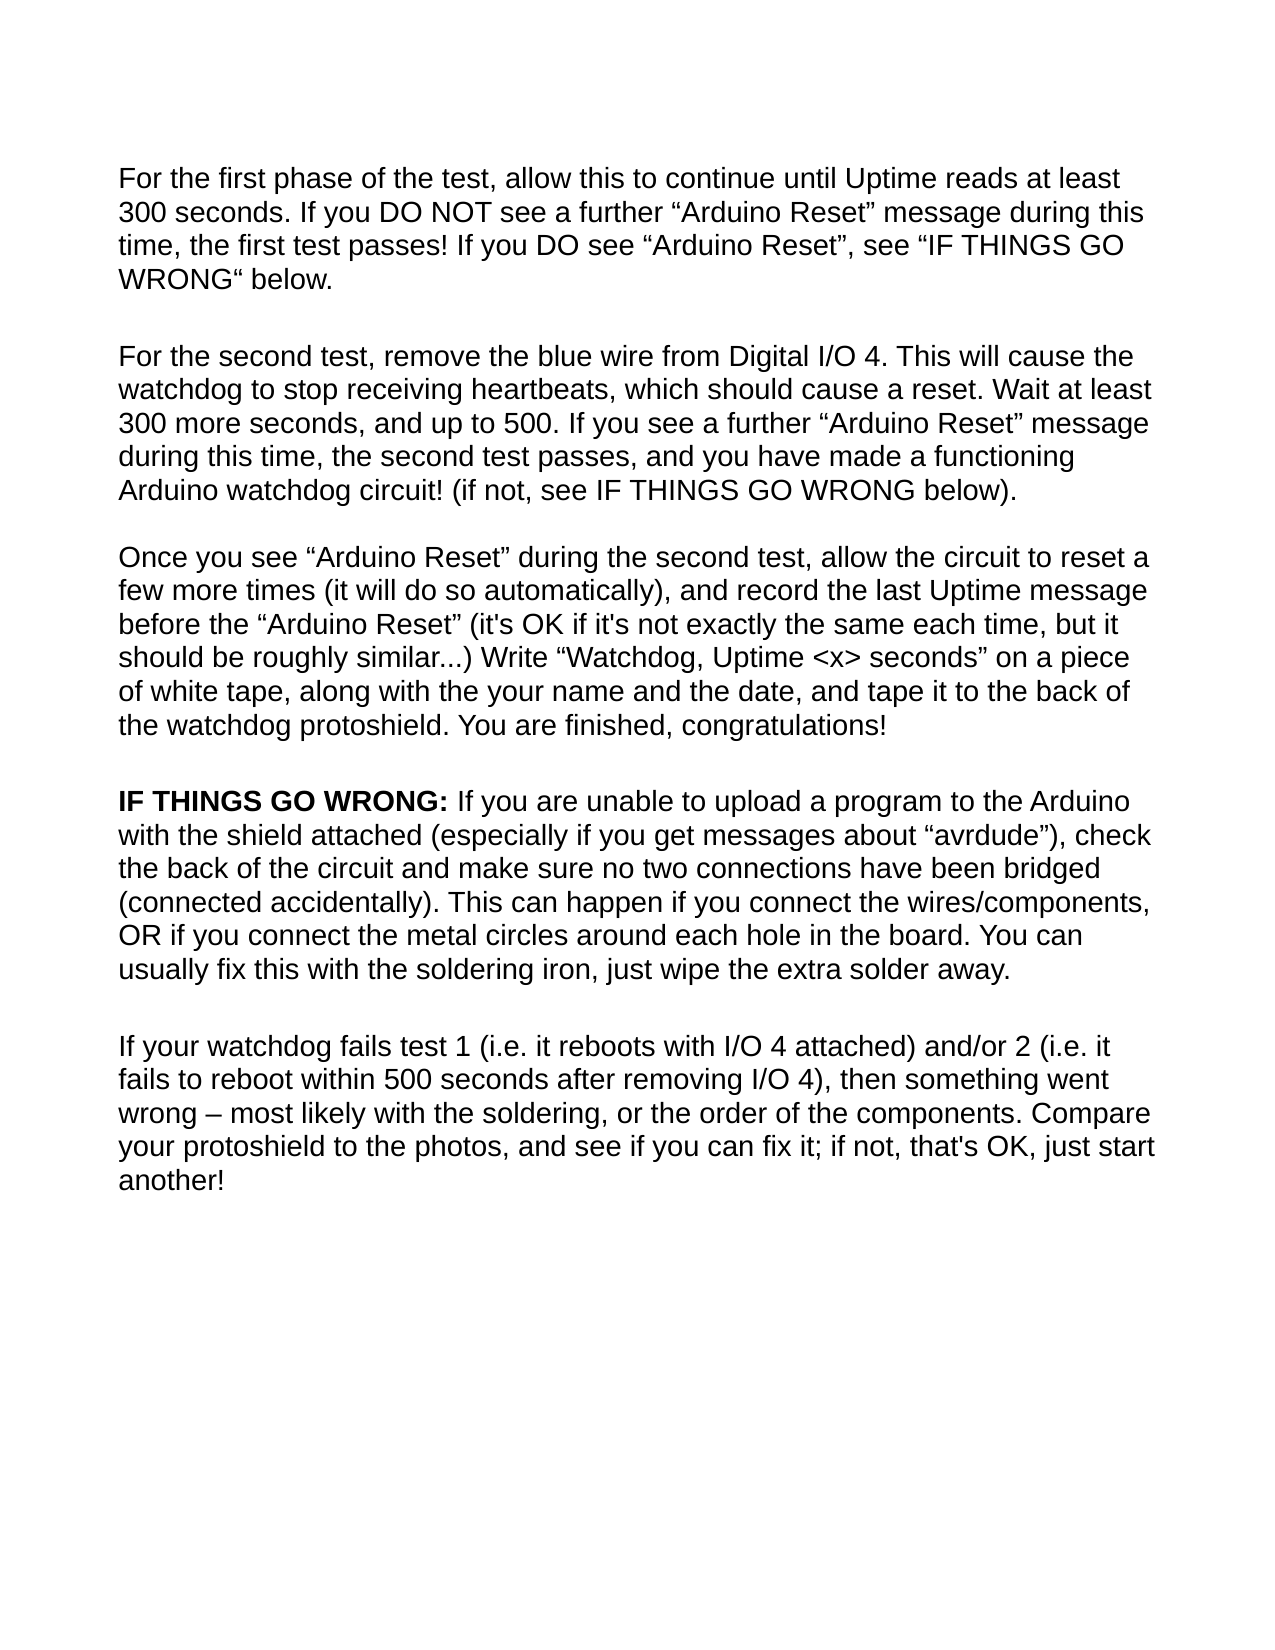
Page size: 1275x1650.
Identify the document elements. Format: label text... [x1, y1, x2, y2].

text Once you see “Arduino Reset” during the second test, allow the circuit to reset a few more times (it will do so automatically), and record the last Uptime message before the “Arduino Reset” (it's OK if it's not exactly the same each time, but it should be roughly similar...) Write “Watchdog, Uptime <x> seconds” on a piece of white tape, along with the your name and the date, and tape it to the back of the watchdog protoshield. You are finished, congratulations! [118, 540, 1157, 741]
text IF THINGS GO WRONG: If you are unable to upload a program to the Arduino with the shield attached (especially if you get messages about “avrdude”), check the back of the circuit and make sure no two connections have been bridged (connected accidentally). This can happen if you connect the wires/components, OR if you connect the metal circles around each hole in the board. You can usually fix this with the soldering iron, just wipe the extra solder away. [118, 784, 1157, 985]
text For the second test, remove the blue wire from Digital I/O 4. This will cause the watchdog to stop receiving heartbeats, which should cause a reset. Wait at least 300 more seconds, and up to 500. If you see a further “Arduino Reset” message during this time, the second test passes, and you have made a functioning Arduino watchdog circuit! (if not, see IF THINGS GO WRONG below). [118, 338, 1157, 506]
text For the first phase of the test, allow this to continue until Uptime reads at least 300 seconds. If you DO NOT see a further “Arduino Reset” message during this time, the first test passes! If you DO see “Arduino Reset”, see “IF THINGS GO WRONG“ below. [118, 161, 1157, 295]
text If your watchdog fails test 1 (i.e. it reboots with I/O 4 attached) and/or 2 (i.e. it fails to reboot within 500 seconds after removing I/O 4), then something went wrong – most likely with the soldering, or the order of the components. Compare your protoshield to the photos, and see if you can fix it; if not, that's OK, just start another! [118, 1028, 1157, 1196]
